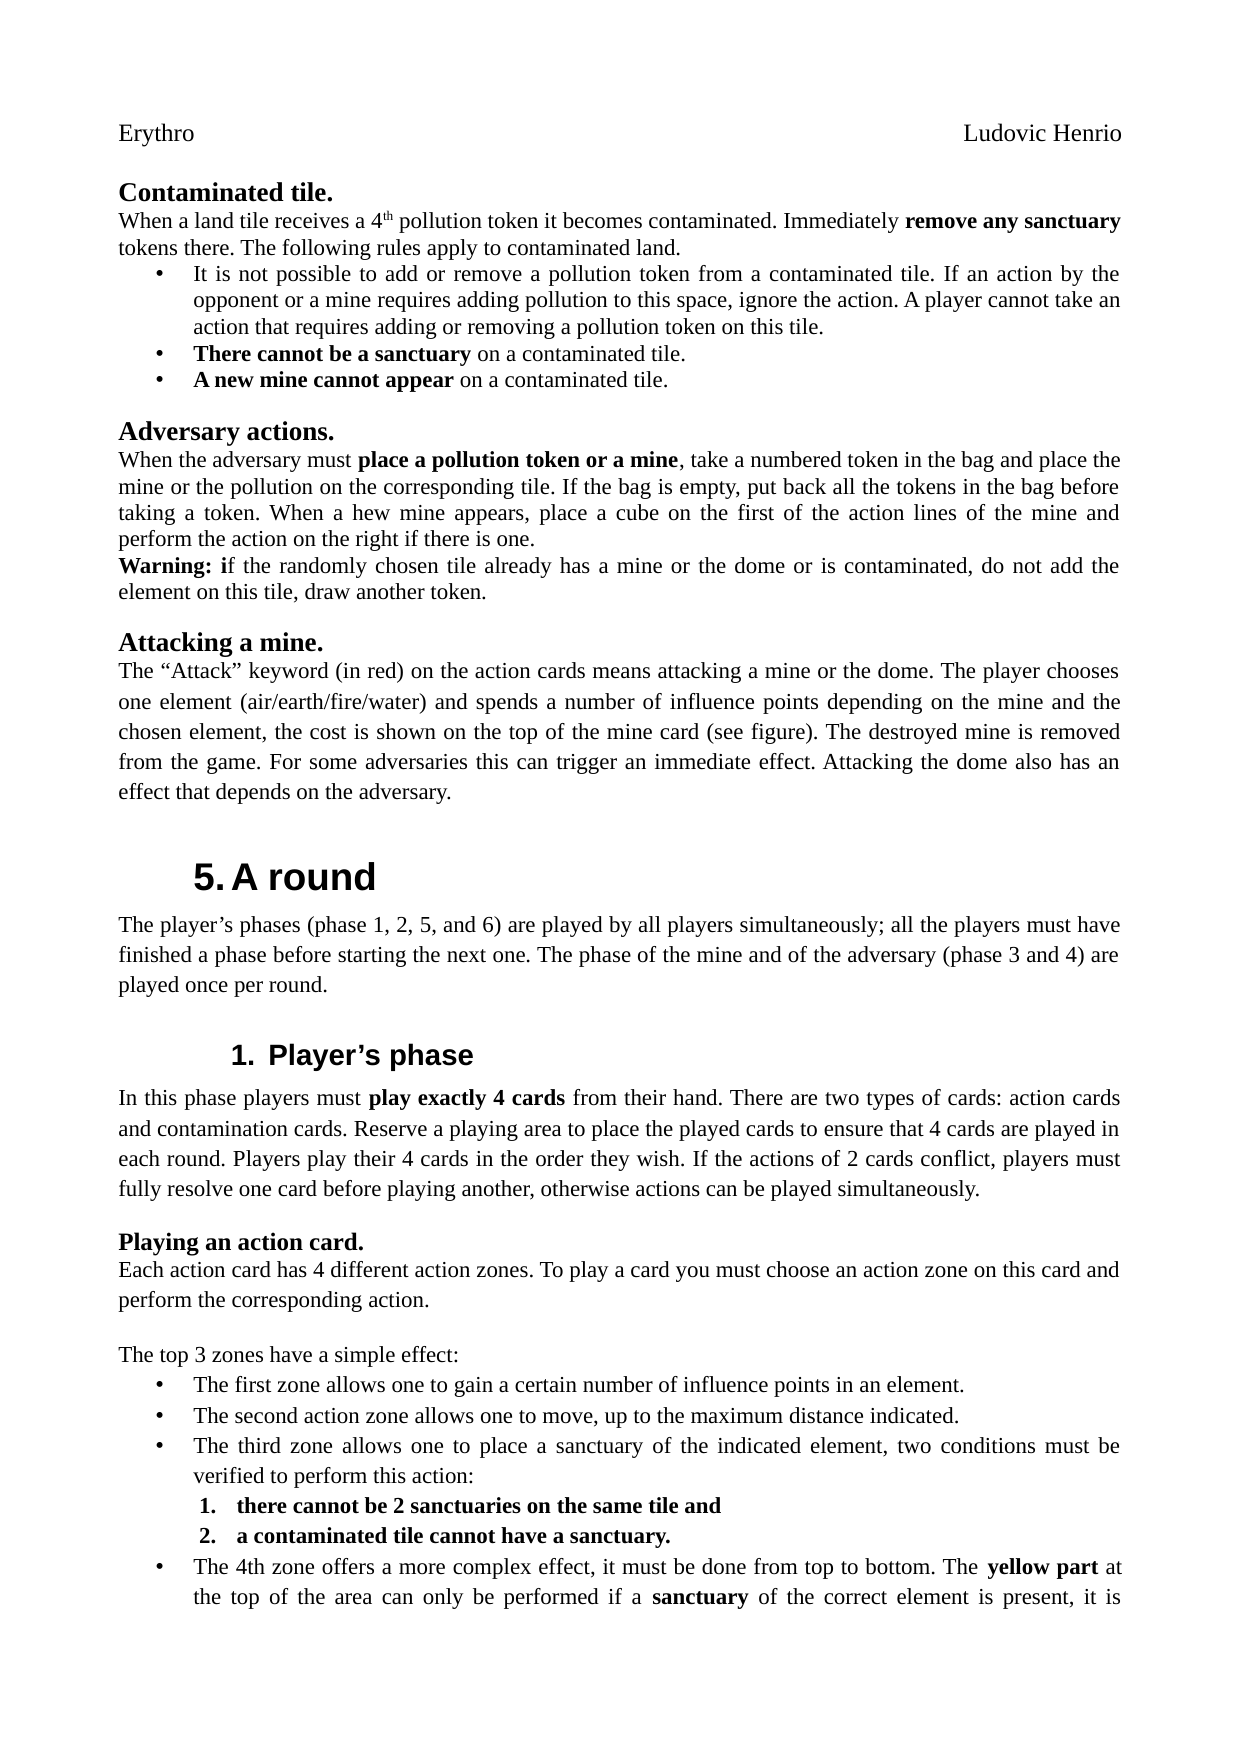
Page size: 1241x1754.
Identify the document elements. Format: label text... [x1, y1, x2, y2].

title When the adversary must place a pollution token or a mine, take a numbered token in the bag and place the mine or the pollution on the corresponding tile. If the bag is empty, put back all the tokens in the bag before taking a token. When a hew mine appears, place a cube on the first of the action lines of the mine and perform the action on the right if there is one. [118, 446, 1122, 552]
list The 4th zone offers a more complex effect, it must be done from top to bottom. The yellow part at the top of the area can only be performed if a sanctuary of the correct element is present, it is [156, 1553, 1122, 1609]
subtitle A round [193, 854, 1122, 898]
list a contaminated tile cannot have a sanctuary. [199, 1522, 1122, 1549]
subtitle Player’s phase [231, 1038, 1122, 1072]
list there cannot be 2 sanctuaries on the same tile and [199, 1492, 1122, 1519]
title Warning: if the randomly chosen tile already has a mine or the dome or is contaminated, do not add the element on this tile, draw another token. [118, 552, 1122, 604]
title Adversary actions. [118, 415, 1122, 446]
list The second action zone allows one to move, up to the maximum distance indicated. [156, 1402, 1122, 1428]
text Each action card has 4 different action zones. To play a card you must choose an action zone on this card and perform the corresponding action. [118, 1256, 1122, 1313]
text The top 3 zones have a simple effect: [118, 1341, 1122, 1368]
text When a land tile receives a 4th pollution token it becomes contaminated. Immediately remove any sanctuary tokens there. The following rules apply to contaminated land. [118, 207, 1122, 260]
text In this phase players must play exactly 4 cards from their hand. There are two types of cards: action cards and contamination cards. Reserve a playing area to place the played cards to ensure that 4 cards are played in each round. Players play their 4 cards in the order they wish. If the actions of 2 cards conflict, players must fully resolve one card before playing another, otherwise actions can be played simultaneously. [118, 1084, 1122, 1201]
list The first zone allows one to gain a certain number of influence points in an element. [156, 1371, 1122, 1398]
list The third zone allows one to place a sanctuary of the indicated element, two conditions must be verified to perform this action: [156, 1432, 1122, 1488]
title Playing an action card. [118, 1227, 1122, 1256]
title Contaminated tile. [118, 176, 1122, 207]
list It is not possible to add or remove a pollution token from a contaminated tile. If an action by the opponent or a mine requires adding pollution to this space, ignore the action. A player cannot take an action that requires adding or removing a pollution token on this tile. [156, 260, 1122, 339]
text The “Attack” keyword (in red) on the action cards means attacking a mine or the dome. The player chooses one element (air/earth/fire/water) and spends a number of influence points depending on the mine and the chosen element, the cost is shown on the top of the mine card (see figure). The destroyed mine is removed from the game. For some adversaries this can trigger an immediate effect. Attacking the dome also has an effect that depends on the adversary. [118, 658, 1122, 805]
list There cannot be a sanctuary on a contaminated tile. [156, 340, 1122, 366]
title Attacking a mine. [118, 626, 1122, 658]
text The player’s phases (phase 1, 2, 5, and 6) are played by all players simultaneously; all the players must have finished a phase before starting the next one. The phase of the mine and of the adversary (phase 3 and 4) are played once per round. [118, 911, 1122, 998]
list A new mine cannot appear on a contaminated tile. [156, 366, 1122, 393]
